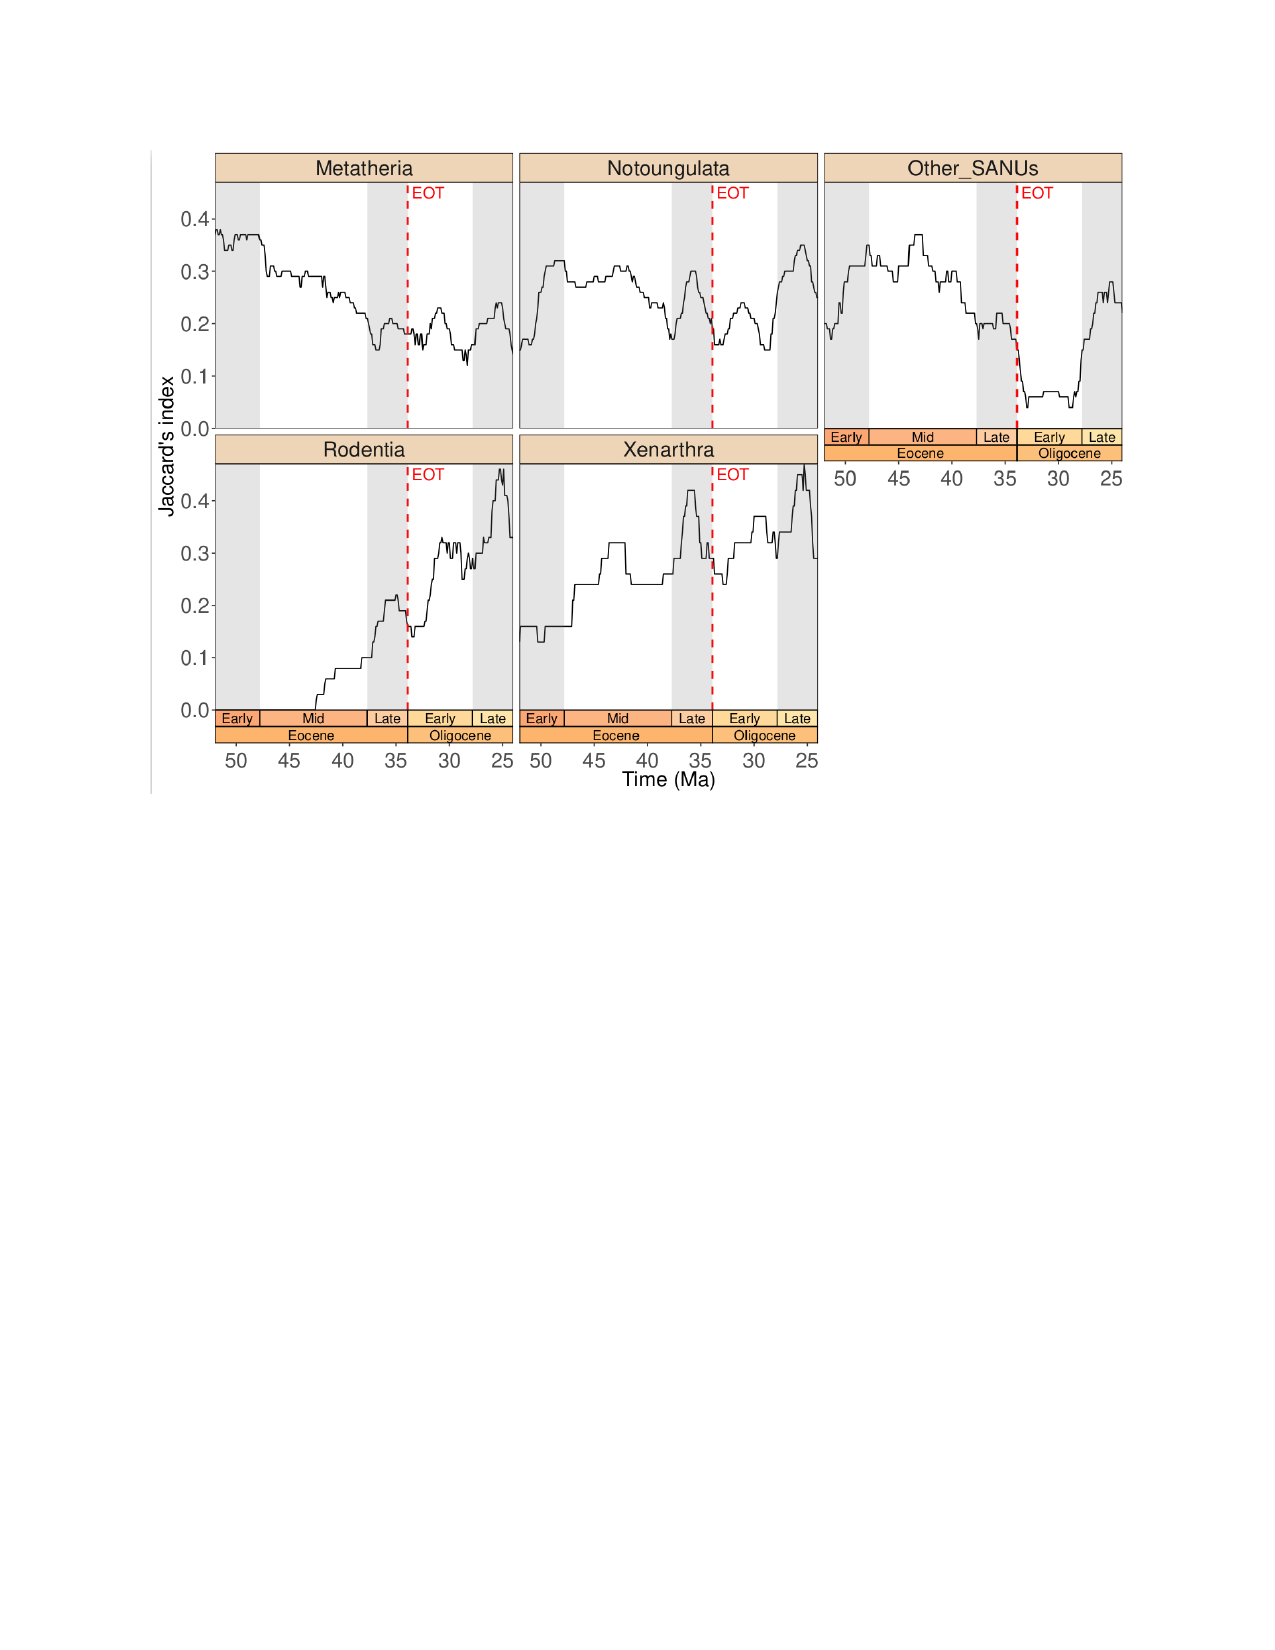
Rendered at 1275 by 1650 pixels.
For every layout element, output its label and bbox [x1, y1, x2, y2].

picture [150, 150, 1125, 794]
